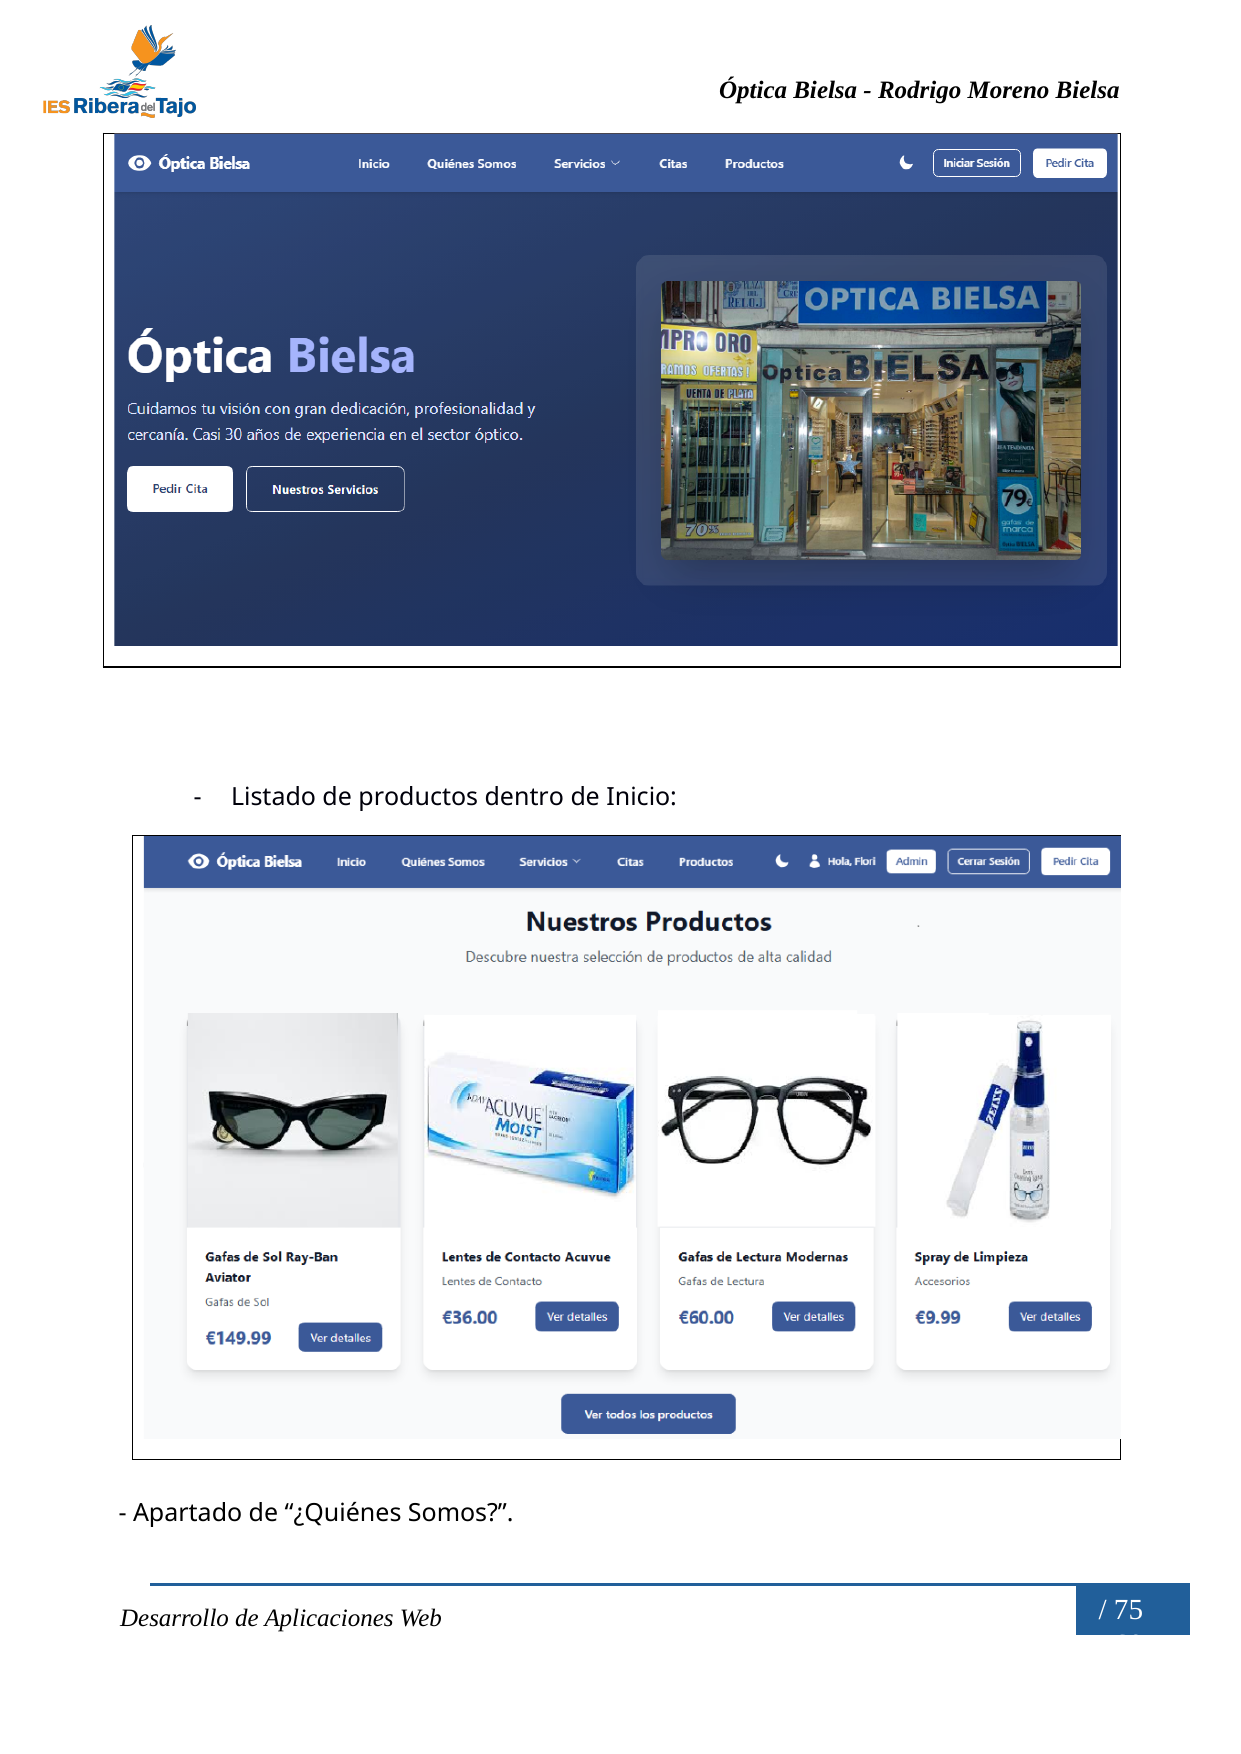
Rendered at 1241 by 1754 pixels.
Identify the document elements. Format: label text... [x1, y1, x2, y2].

table_header [133, 836, 1120, 1459]
list Listado de productos dentro de Inicio: [193, 779, 1122, 813]
table_header [104, 134, 1120, 666]
text - Apartado de “¿Quiénes Somos?”. [118, 1494, 1122, 1528]
